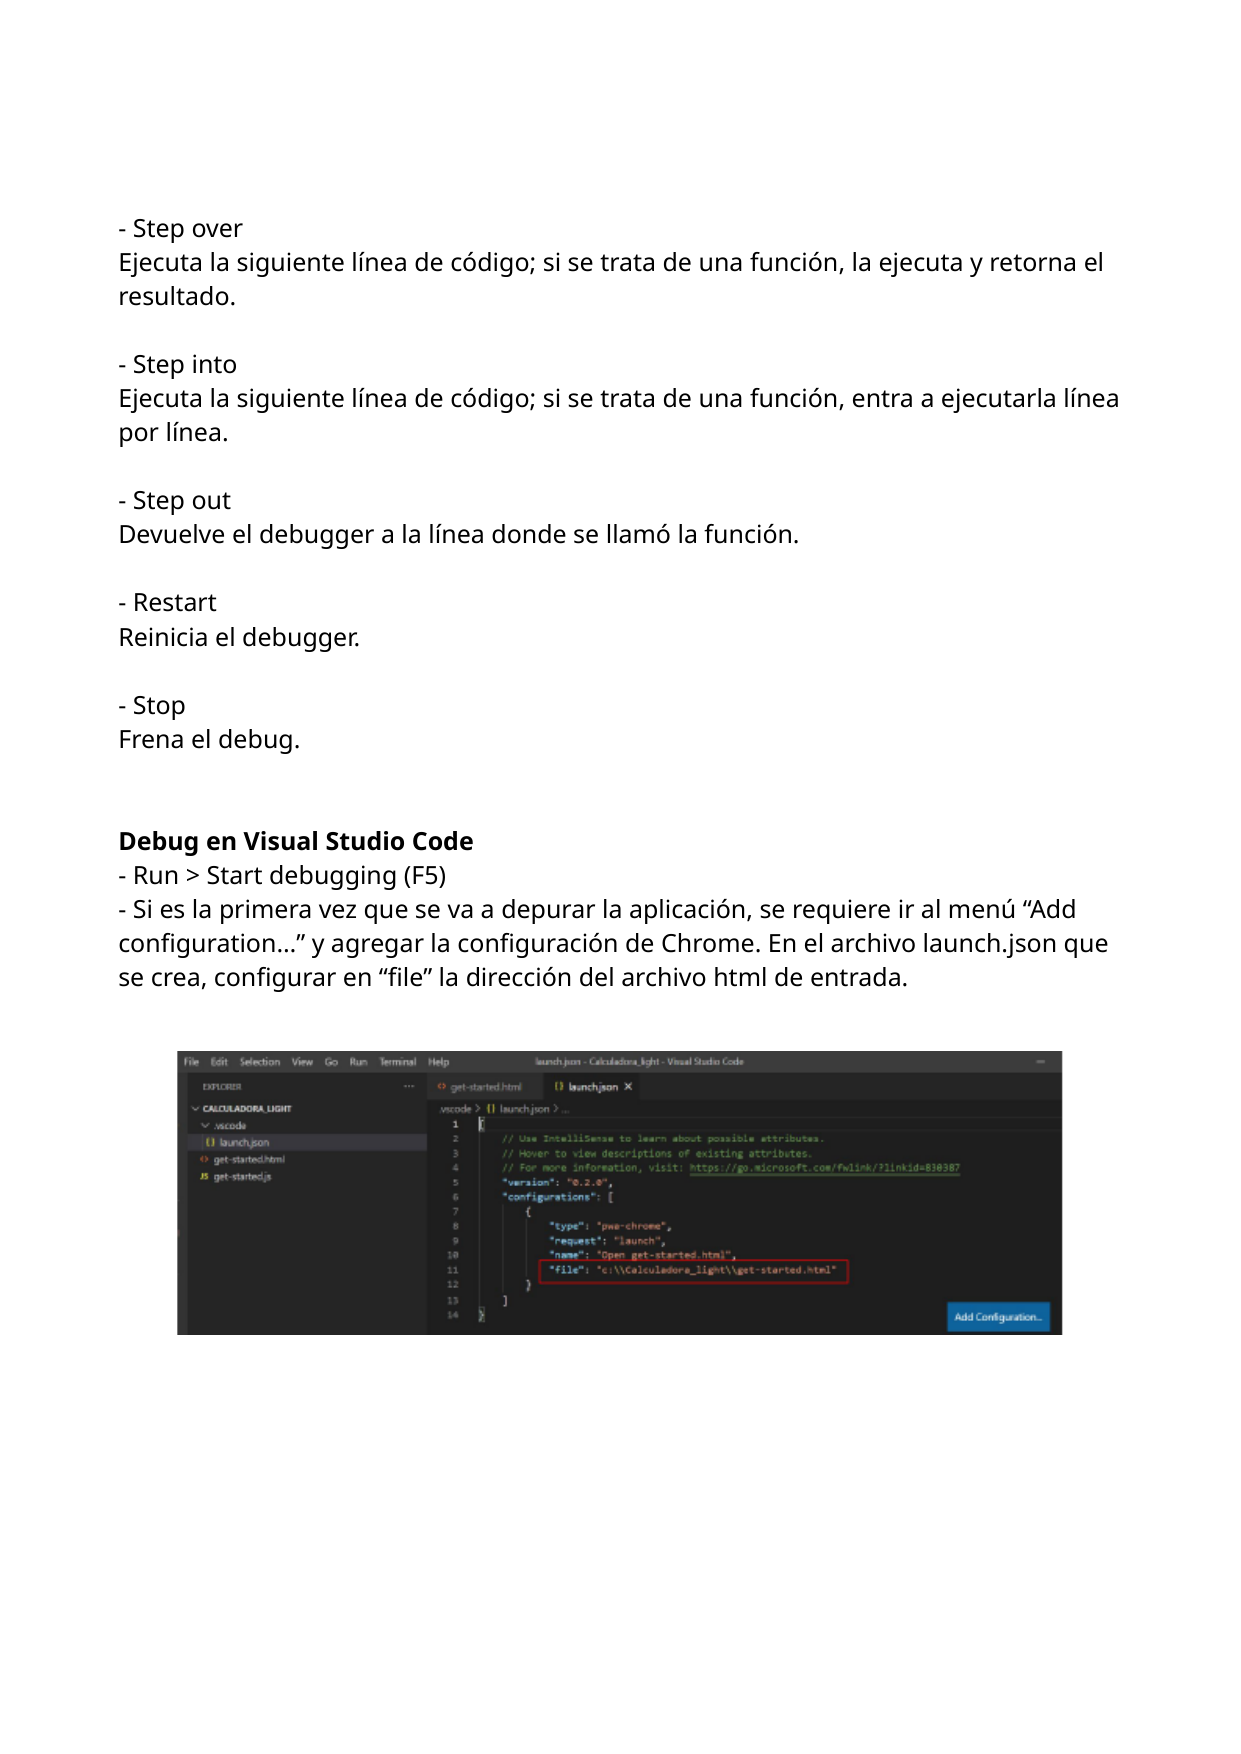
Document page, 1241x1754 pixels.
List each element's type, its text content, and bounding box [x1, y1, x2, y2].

text - Run > Start debugging (F5) [118, 858, 1122, 892]
text - Step into [118, 347, 1122, 381]
text Devuelve el debugger a la línea donde se llamó la función. [118, 517, 1122, 551]
text - Step over [118, 210, 1122, 244]
text - Si es la primera vez que se va a depurar la aplicación, se requiere ir al menú “Add configuration…” y agregar la configuración de Chrome. En el archivo launch.json que se crea, configurar en “file” la dirección del archivo html de entrada. [118, 892, 1122, 994]
text Frena el debug. [118, 721, 1122, 755]
text Ejecuta la siguiente línea de código; si se trata de una función, la ejecuta y retorna el resultado. [118, 244, 1122, 313]
text Debug en Visual Studio Code [118, 823, 1122, 858]
text - Stop [118, 687, 1122, 721]
text - Step out [118, 483, 1122, 517]
text Reinicia el debugger. [118, 619, 1122, 653]
text Ejecuta la siguiente línea de código; si se trata de una función, entra a ejecutarla línea por línea. [118, 381, 1122, 449]
picture [177, 1051, 1064, 1335]
text - Restart [118, 585, 1122, 619]
